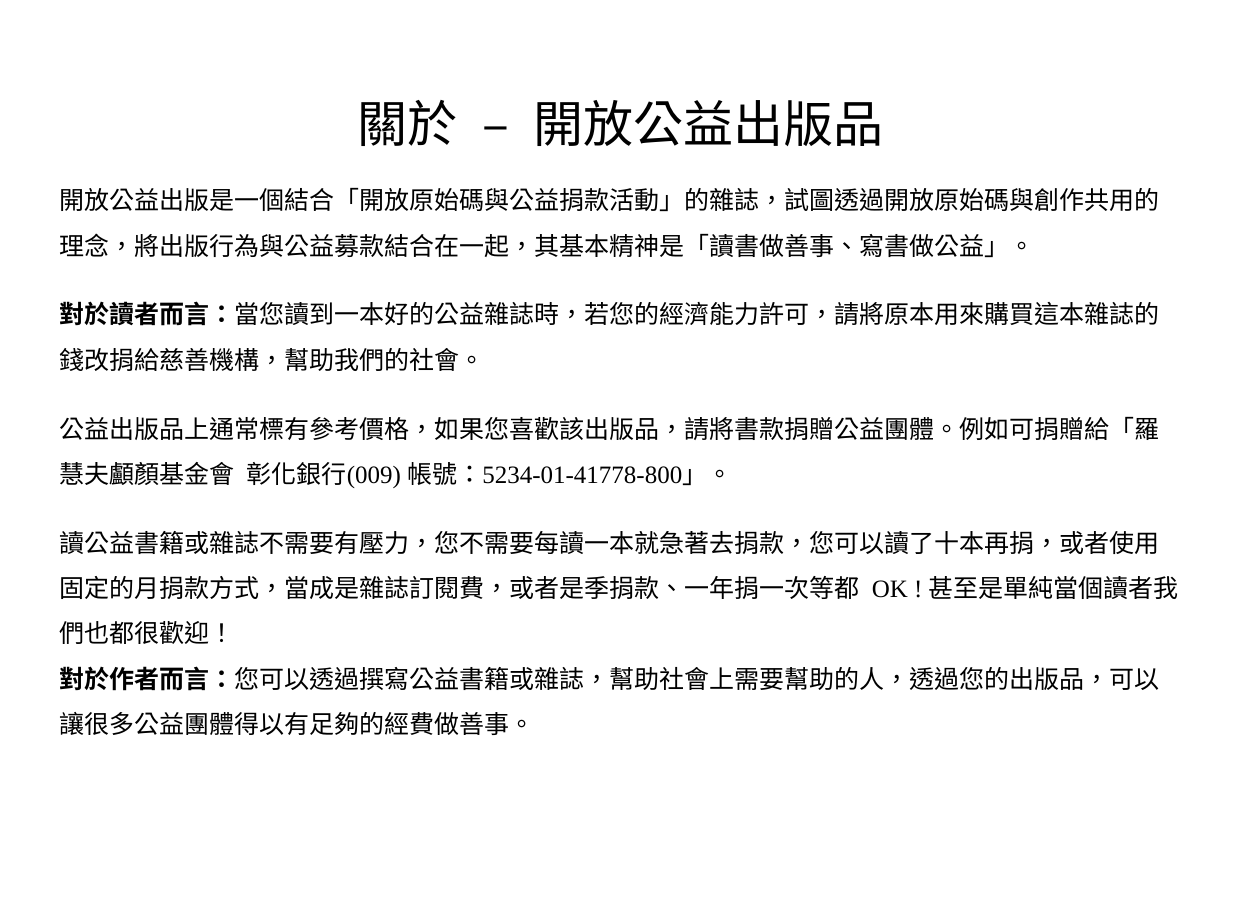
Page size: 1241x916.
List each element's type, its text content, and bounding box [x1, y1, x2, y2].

text 公益出版品上通常標有參考價格，如果您喜歡該出版品，請將書款捐贈公益團體。例如可捐贈給「羅慧夫顱顏基金會 彰化銀行(009) 帳號：5234-01-41778-800」。 [59, 409, 1181, 491]
text 讀公益書籍或雜誌不需要有壓力，您不需要每讀一本就急著去捐款，您可以讀了十本再捐，或者使用固定的月捐款方式，當成是雜誌訂閱費，或者是季捐款、一年捐一次等都 OK ! 甚至是單純當個讀者我們也都很歡迎！ 對於作者而言：您可以透過撰寫公益書籍或雜誌，幫助社會上需要幫助的人，透過您的出版品，可以讓很多公益團體得以有足夠的經費做善事。 [59, 523, 1181, 741]
text 對於讀者而言：當您讀到一本好的公益雜誌時，若您的經濟能力許可，請將原本用來購買這本雜誌的錢改捐給慈善機構，幫助我們的社會。 [59, 295, 1181, 376]
text 開放公益出版是一個結合「開放原始碼與公益捐款活動」的雜誌，試圖透過開放原始碼與創作共用的理念，將出版行為與公益募款結合在一起，其基本精神是「讀書做善事、寫書做公益」。 [59, 181, 1181, 262]
subtitle 關於 – 開放公益出版品 [59, 84, 1181, 156]
